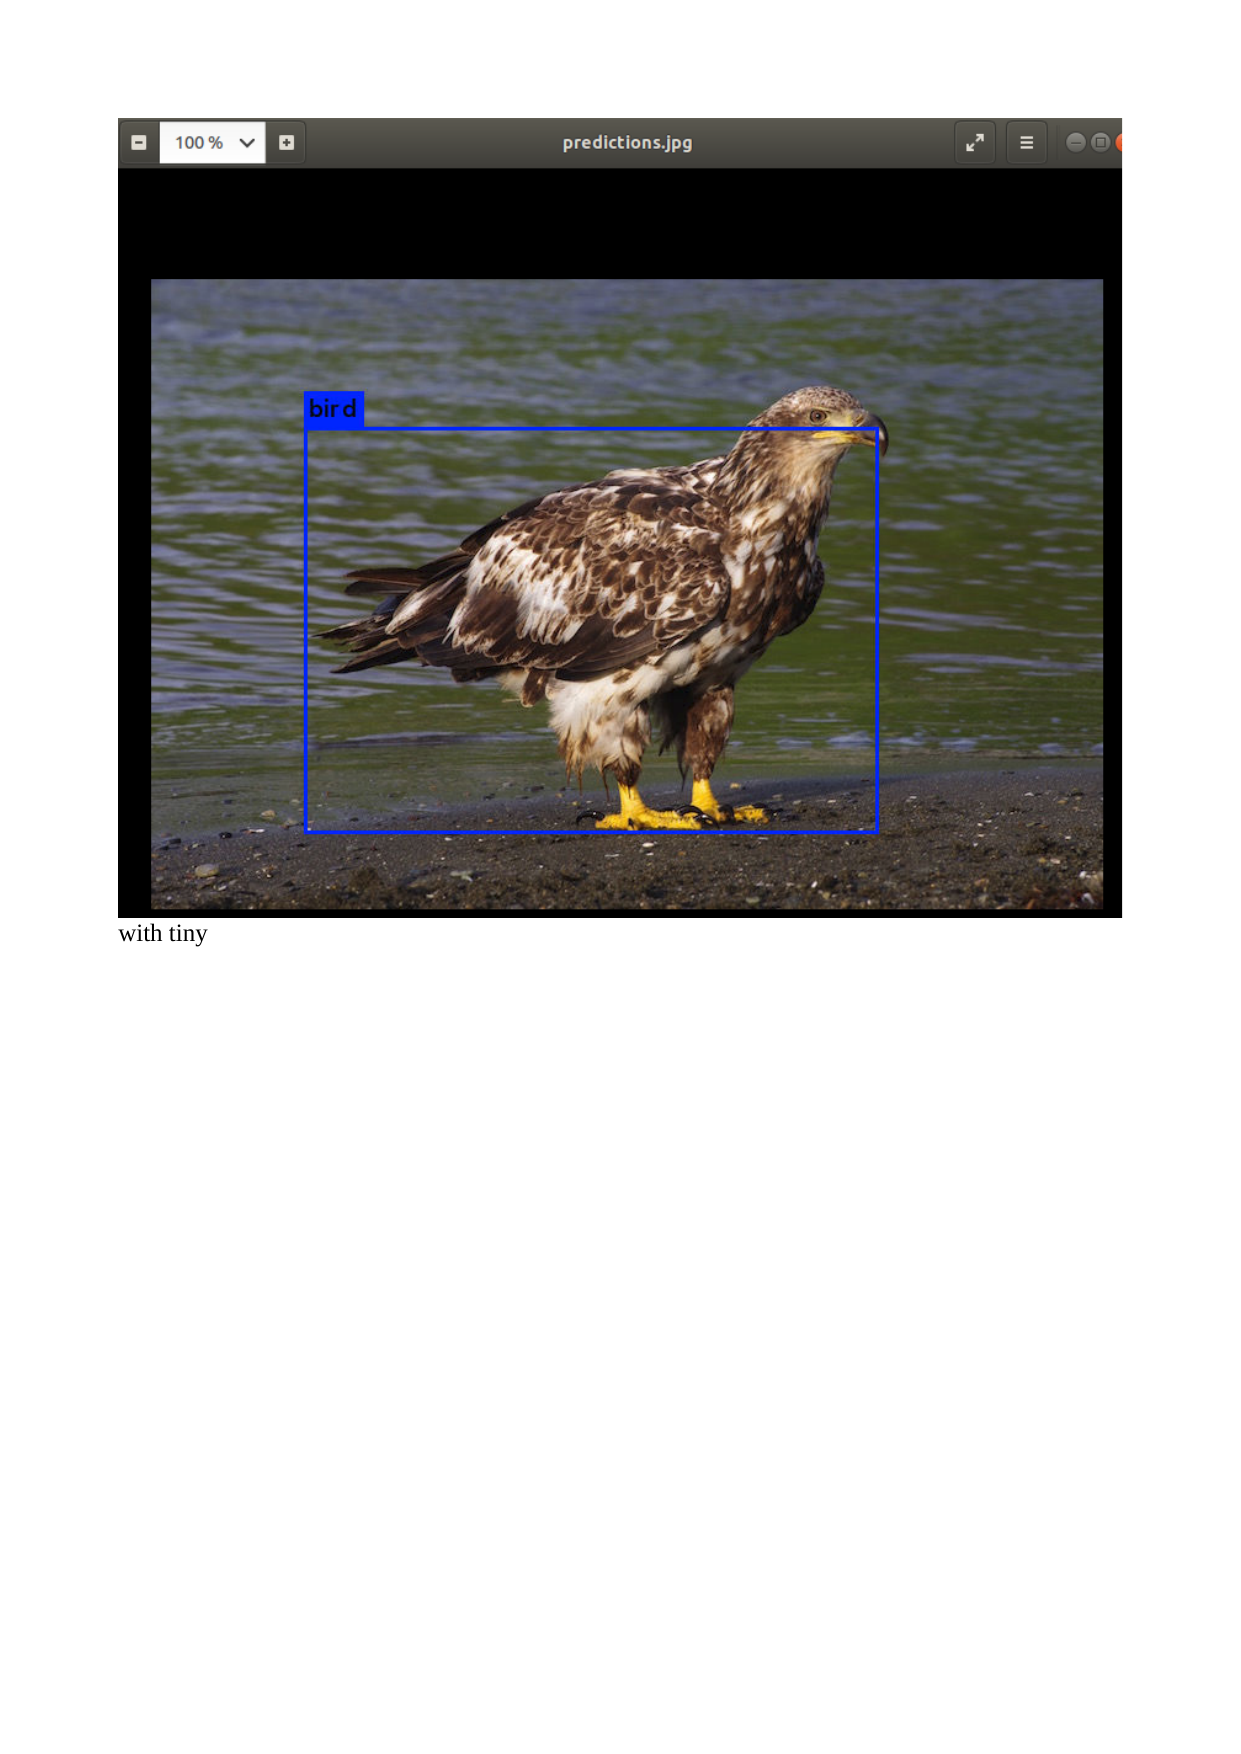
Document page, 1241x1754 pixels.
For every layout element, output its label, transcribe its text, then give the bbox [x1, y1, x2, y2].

text with tiny [118, 918, 1122, 947]
picture [118, 118, 1123, 918]
